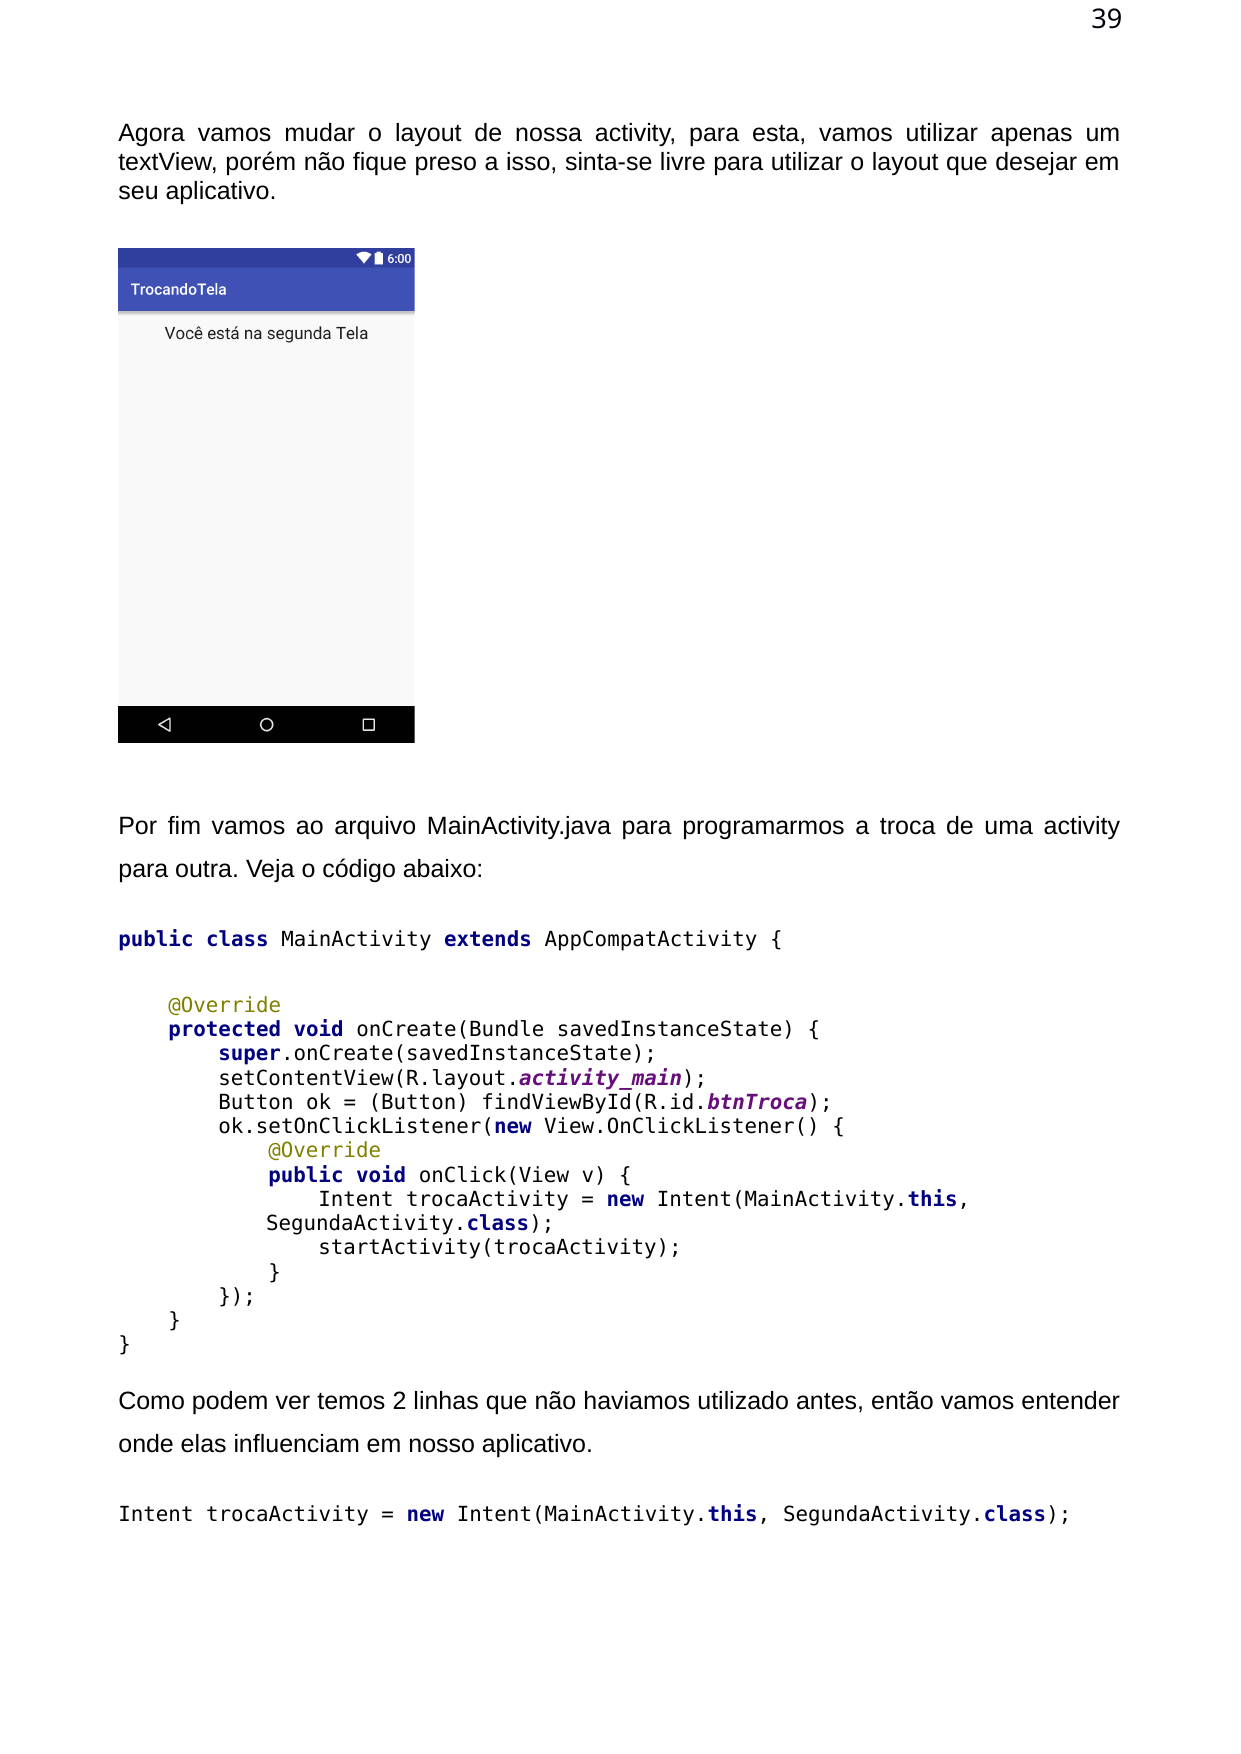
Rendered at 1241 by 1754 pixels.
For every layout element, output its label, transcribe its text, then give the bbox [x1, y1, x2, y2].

text Button ok = (Button) findViewById(R.id.btnTroca); [118, 1090, 1122, 1114]
text Agora vamos mudar o layout de nossa activity, para esta, vamos utilizar apenas um textView, porém não fique preso a isso, sinta-se livre para utilizar o layout que desejar em seu aplicativo. [118, 118, 1122, 204]
text protected void onCreate(Bundle savedInstanceState) { [118, 1017, 1122, 1041]
text } [118, 1308, 1122, 1332]
text } [118, 1260, 1122, 1284]
text public void onClick(View v) { [118, 1163, 1122, 1187]
text Intent trocaActivity = new Intent(MainActivity.this, SegundaActivity.class); [118, 1502, 1122, 1526]
text startActivity(trocaActivity); [118, 1235, 1122, 1260]
text super.onCreate(savedInstanceState); [118, 1041, 1122, 1066]
picture [118, 248, 415, 743]
text Intent trocaActivity = new Intent(MainActivity.this, SegundaActivity.class); [118, 1187, 1122, 1235]
text @Override [118, 1138, 1122, 1163]
text public class MainActivity extends AppCompatActivity { [118, 927, 1122, 951]
text } [118, 1332, 1122, 1357]
text @Override [118, 993, 1122, 1017]
text Como podem ver temos 2 linhas que não haviamos utilizado antes, então vamos entender onde elas influenciam em nosso aplicativo. [118, 1386, 1122, 1458]
text Por fim vamos ao arquivo MainActivity.java para programarmos a troca de uma activity para outra. Veja o código abaixo: [118, 811, 1122, 883]
text }); [118, 1284, 1122, 1308]
text ok.setOnClickListener(new View.OnClickListener() { [118, 1114, 1122, 1138]
text setContentView(R.layout.activity_main); [118, 1066, 1122, 1090]
